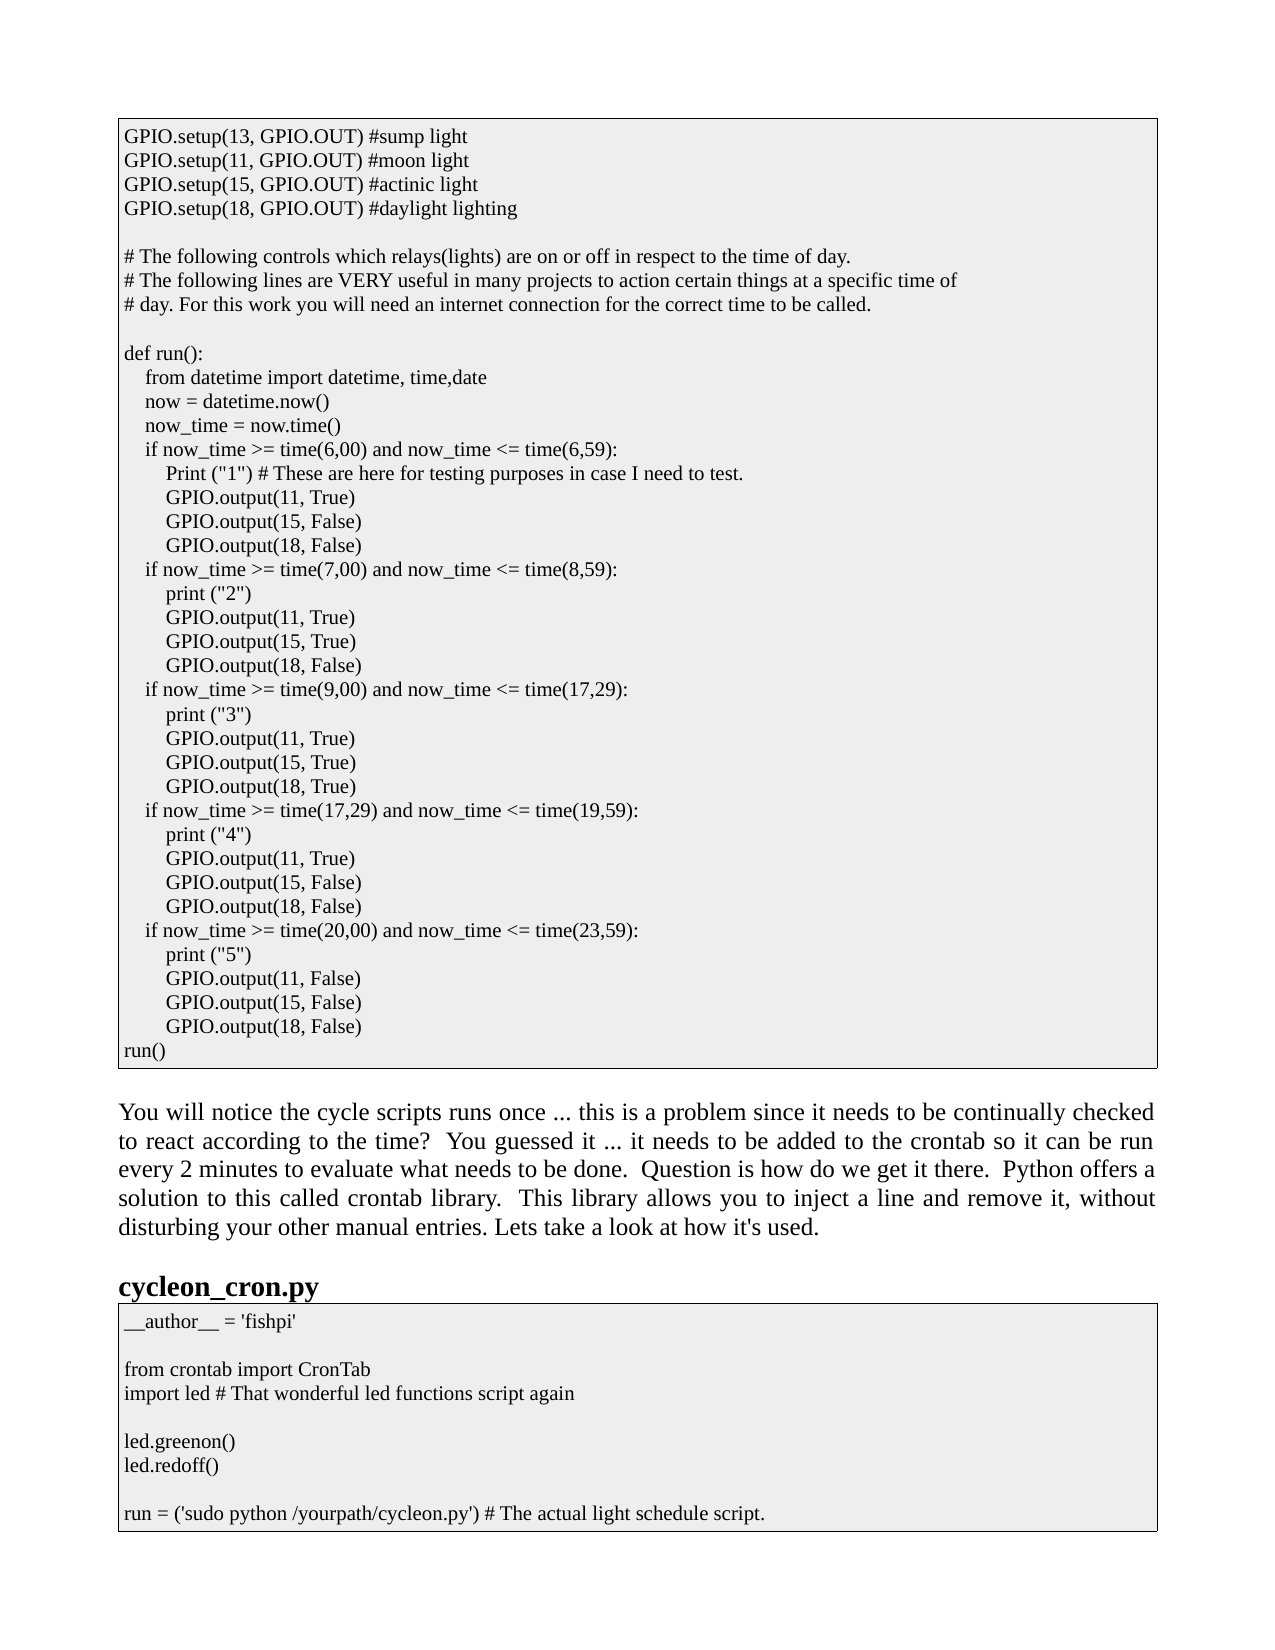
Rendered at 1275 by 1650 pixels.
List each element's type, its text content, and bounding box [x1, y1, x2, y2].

table_header GPIO.setup(13, GPIO.OUT) #sump light GPIO.setup(11, GPIO.OUT) #moon light GPIO.setup(15, GPIO.OUT) #actinic light GPIO.setup(18, GPIO.OUT) #daylight lighting # The following controls which relays(lights) are on or off in respect to the time of day. # The following lines are VERY useful in many projects to action certain things at a specific time of # day. For this work you will need an internet connection for the correct time to be called. def run(): from datetime import datetime, time,date now = datetime.now() now_time = now.time() if now_time >= time(6,00) and now_time <= time(6,59): Print ("1") # These are here for testing purposes in case I need to test. GPIO.output(11, True) GPIO.output(15, False) GPIO.output(18, False) if now_time >= time(7,00) and now_time <= time(8,59): print ("2") GPIO.output(11, True) GPIO.output(15, True) GPIO.output(18, False) if now_time >= time(9,00) and now_time <= time(17,29): print ("3") GPIO.output(11, True) GPIO.output(15, True) GPIO.output(18, True) if now_time >= time(17,29) and now_time <= time(19,59): print ("4") GPIO.output(11, True) GPIO.output(15, False) GPIO.output(18, False) if now_time >= time(20,00) and now_time <= time(23,59): print ("5") GPIO.output(11, False) GPIO.output(15, False) GPIO.output(18, False) run() [119, 119, 1157, 1068]
text You will notice the cycle scripts runs once ... this is a problem since it needs to be continually checked to react according to the time? You guessed it ... it needs to be added to the crontab so it can be run every 2 minutes to evaluate what needs to be done. Question is how do we get it there. Python offers a solution to this called crontab library. This library allows you to inject a line and remove it, without disturbing your other manual entries. Lets take a look at how it's used. [118, 1097, 1157, 1241]
table_header __author__ = 'fishpi' from crontab import CronTab import led # That wonderful led functions script again led.greenon() led.redoff() run = ('sudo python /yourpath/cycleon.py') # The actual light schedule script. [119, 1304, 1157, 1531]
text cycleon_cron.py [118, 1269, 1157, 1303]
